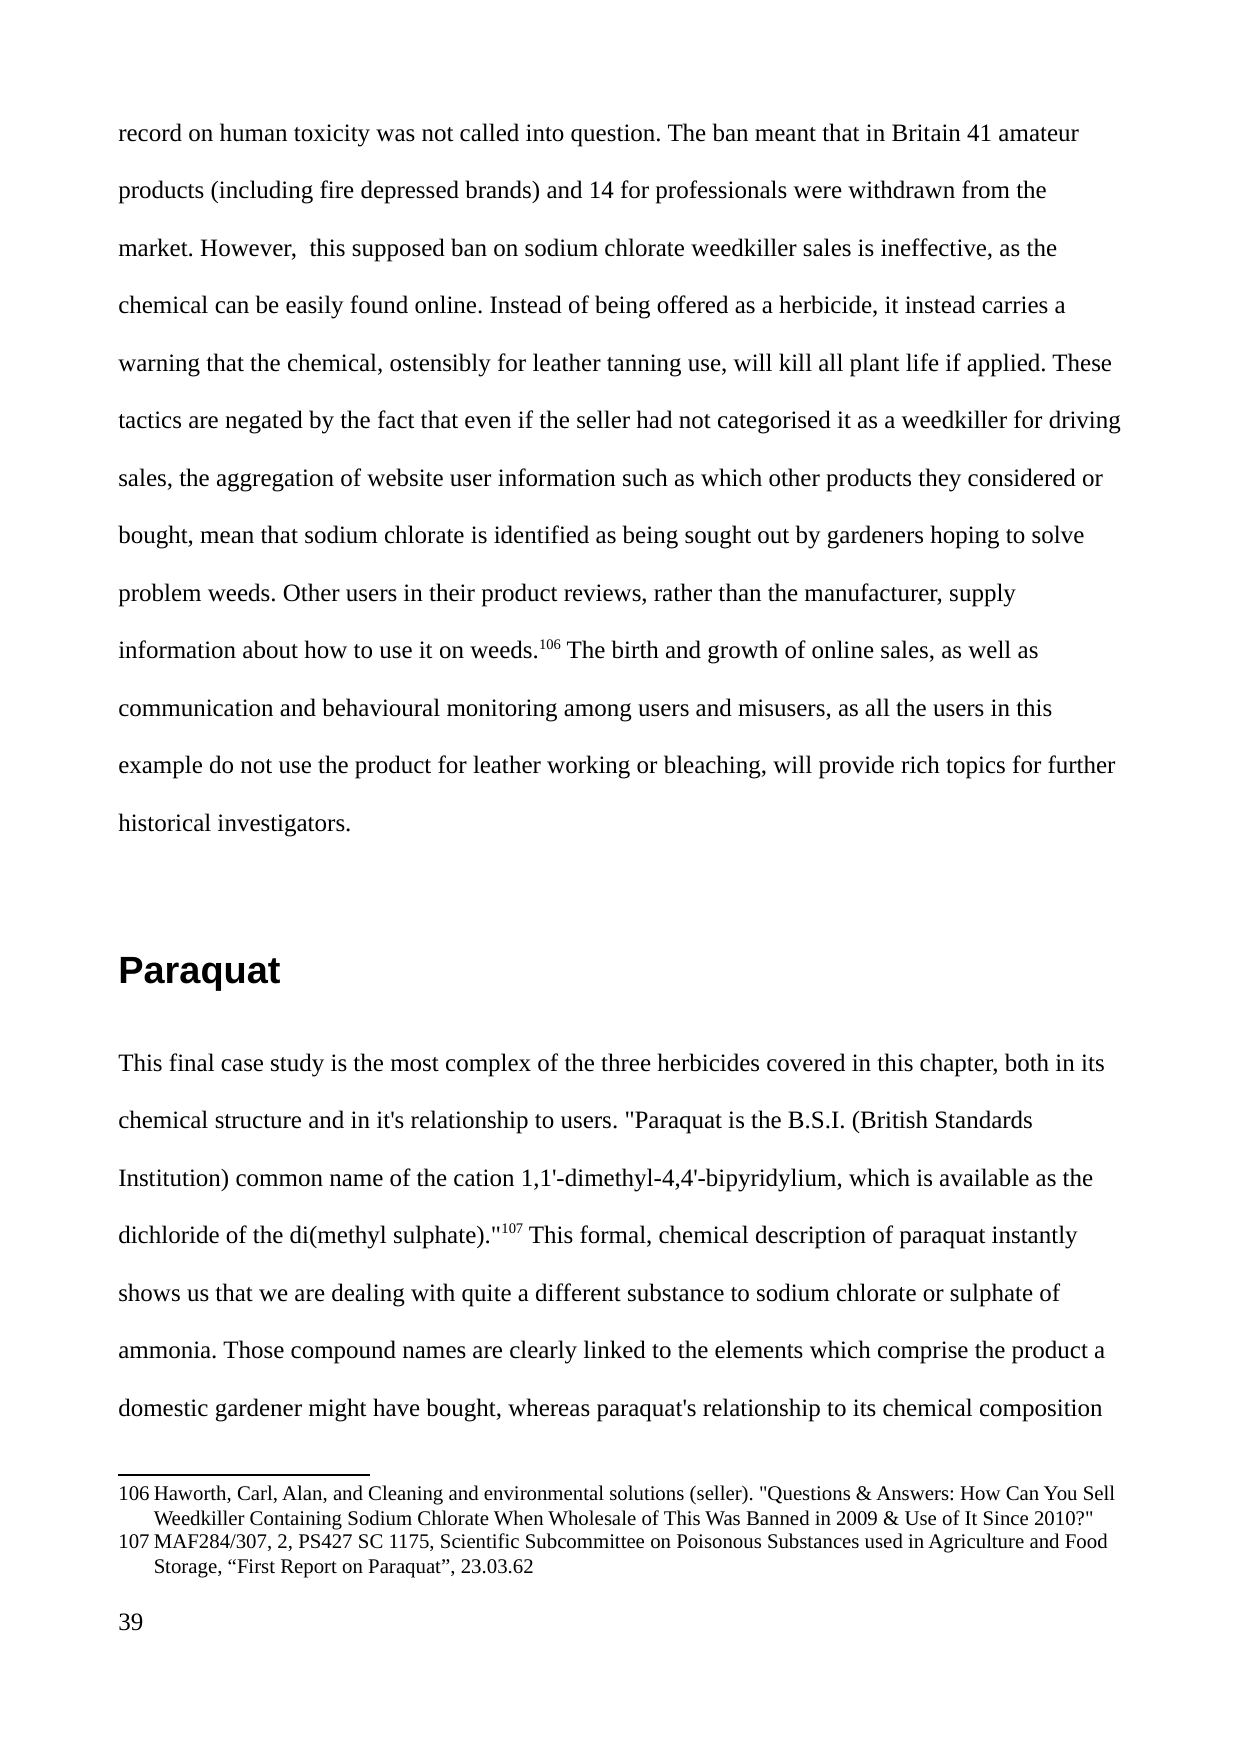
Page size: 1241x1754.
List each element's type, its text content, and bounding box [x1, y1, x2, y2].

subtitle Paraquat [118, 948, 1122, 992]
text record on human toxicity was not called into question. The ban meant that in Britain 41 amateur products (including fire depressed brands) and 14 for professionals were withdrawn from the market. However, this supposed ban on sodium chlorate weedkiller sales is ineffective, as the chemical can be easily found online. Instead of being offered as a herbicide, it instead carries a warning that the chemical, ostensibly for leather tanning use, will kill all plant life if applied. These tactics are negated by the fact that even if the seller had not categorised it as a weedkiller for driving sales, the aggregation of website user information such as which other products they considered or bought, mean that sodium chlorate is identified as being sought out by gardeners hoping to solve problem weeds. Other users in their product reviews, rather than the manufacturer, supply information about how to use it on weeds. The birth and growth of online sales, as well as communication and behavioural monitoring among users and misusers, as all the users in this example do not use the product for leather working or bleaching, will provide rich topics for further historical investigators. [118, 118, 1122, 837]
text Haworth, Carl, Alan, and Cleaning and environmental solutions (seller). "Questions & Answers: How Can You Sell Weedkiller Containing Sodium Chlorate When Wholesale of This Was Banned in 2009 & Use of It Since 2010?" [118, 1481, 1122, 1529]
text MAF284/307, 2, PS427 SC 1175, Scientific Subcommittee on Poisonous Substances used in Agriculture and Food Storage, “First Report on Paraquat”, 23.03.62 [118, 1529, 1122, 1578]
text This final case study is the most complex of the three herbicides covered in this chapter, both in its chemical structure and in it's relationship to users. "Paraquat is the B.S.I. (British Standards Institution) common name of the cation 1,1'-dimethyl-4,4'-bipyridylium, which is available as the dichloride of the di(methyl sulphate)." This formal, chemical description of paraquat instantly shows us that we are dealing with quite a different substance to sodium chlorate or sulphate of ammonia. Those compound names are clearly linked to the elements which comprise the product a domestic gardener might have bought, whereas paraquat's relationship to its chemical composition [118, 1048, 1122, 1422]
